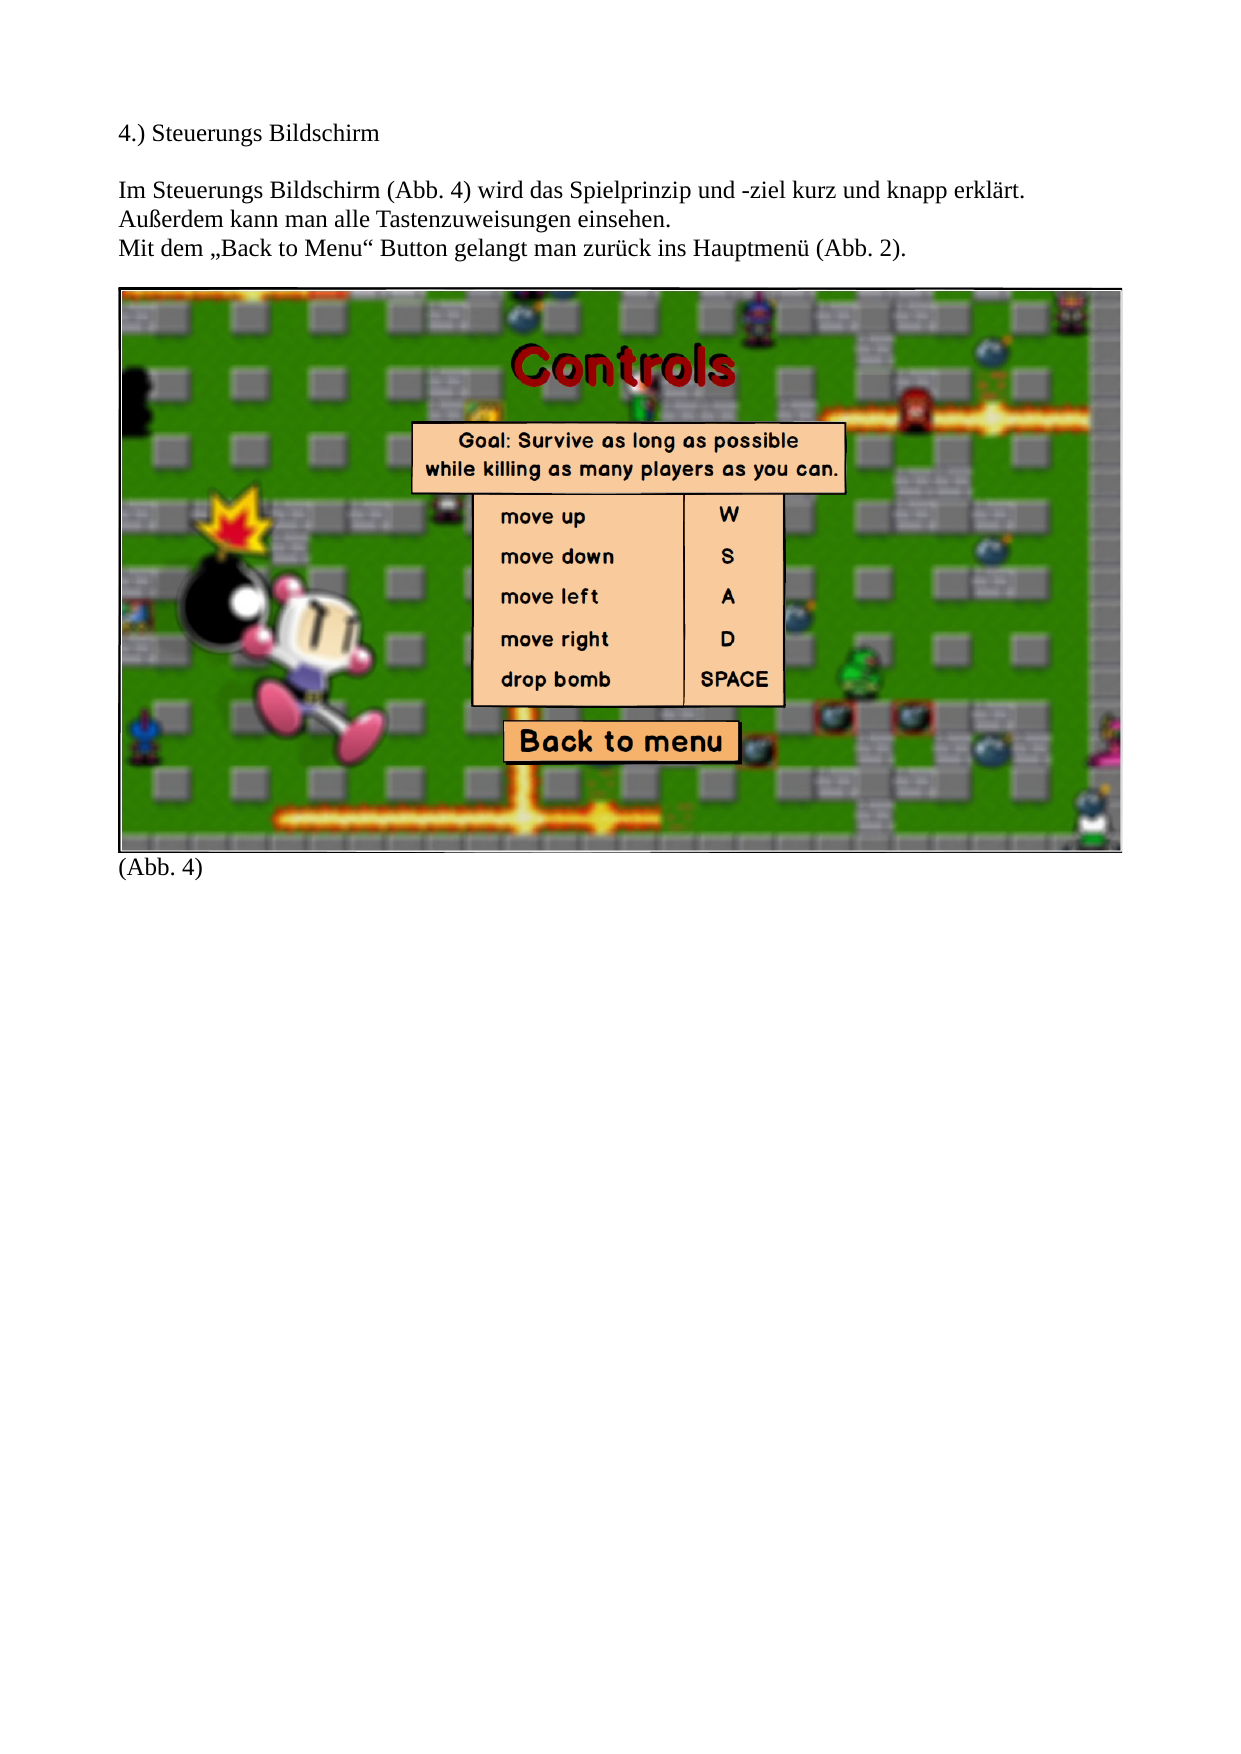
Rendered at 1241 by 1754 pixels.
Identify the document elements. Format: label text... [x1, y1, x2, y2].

text 4.) Steuerungs Bildschirm [118, 118, 1122, 147]
text [118, 262, 1122, 287]
text Im Steuerungs Bildschirm (Abb. 4) wird das Spielprinzip und -ziel kurz und knapp erklärt. Außerdem kann man alle Tastenzuweisungen einsehen. [118, 176, 1122, 233]
text (Abb. 4) [118, 853, 1122, 881]
text Mit dem „Back to Menu“ Button gelangt man zurück ins Hauptmenü (Abb. 2). [118, 233, 1122, 262]
